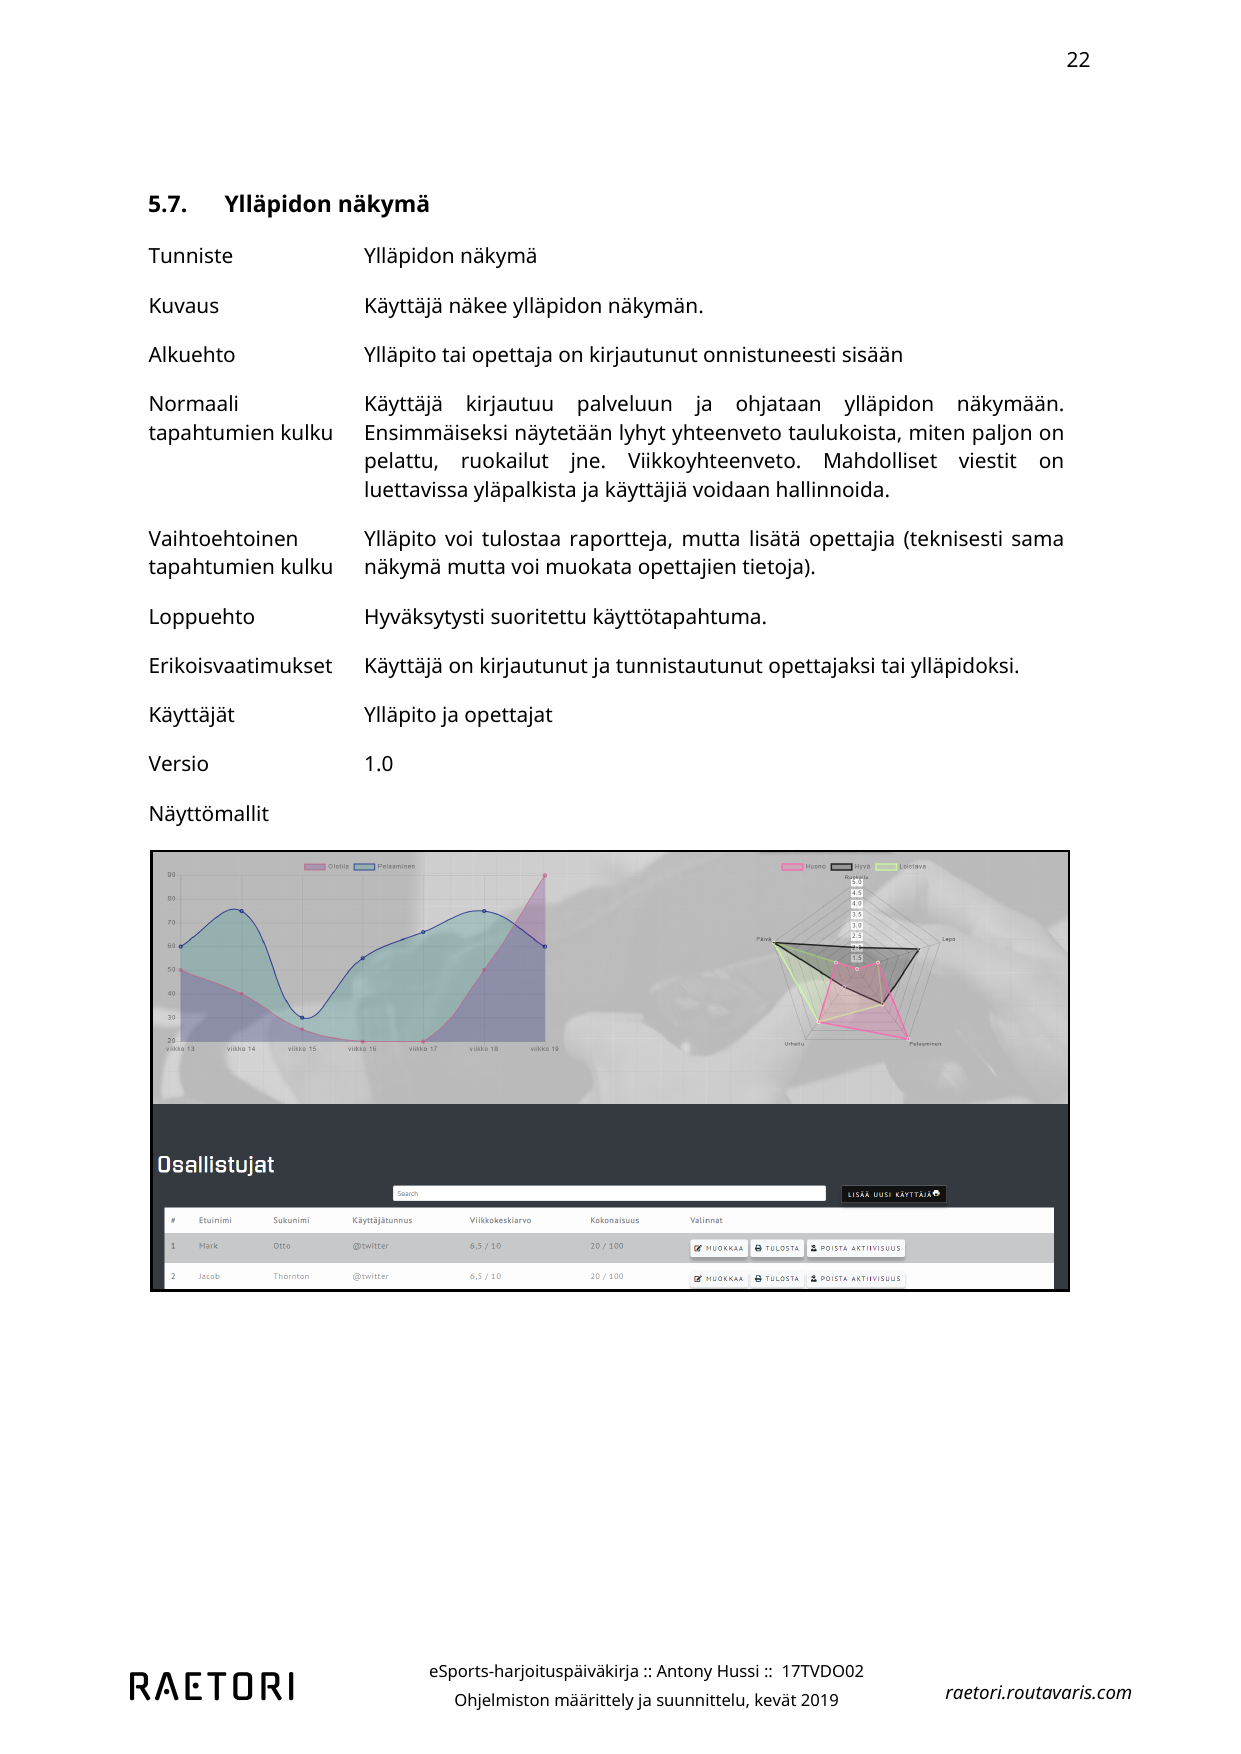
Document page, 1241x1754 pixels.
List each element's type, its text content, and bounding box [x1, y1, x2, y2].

table_cell Normaali tapahtumien kulku [138, 379, 353, 514]
picture [153, 852, 1068, 1289]
table_cell [354, 789, 1075, 838]
table_cell Vaihtoehtoinen tapahtumien kulku [138, 514, 353, 591]
table_cell [138, 838, 1075, 1304]
table_cell 1.0 [354, 739, 1075, 788]
table_cell Alkuehto [138, 330, 353, 379]
table_header Ylläpidon näkymä [354, 231, 1075, 281]
table_cell Loppuehto [138, 591, 353, 641]
table_cell Versio [138, 739, 353, 788]
table_header Tunniste [138, 231, 353, 281]
table_cell Kuvaus [138, 281, 353, 330]
subtitle Ylläpidon näkymä [187, 187, 1090, 219]
table_cell Käyttäjä kirjautuu palveluun ja ohjataan ylläpidon näkymään. Ensimmäiseksi näytetään lyhyt yhteenveto taulukoista, miten paljon on pelattu, ruokailut jne. Viikkoyhteenveto. Mahdolliset viestit on luettavissa yläpalkista ja käyttäjiä voidaan hallinnoida. [354, 379, 1075, 514]
table_cell Ylläpito ja opettajat [354, 690, 1075, 739]
table_cell Ylläpito voi tulostaa raportteja, mutta lisätä opettajia (teknisesti sama näkymä mutta voi muokata opettajien tietoja). [354, 514, 1075, 591]
table_cell Erikoisvaatimukset [138, 641, 353, 690]
table_cell Käyttäjät [138, 690, 353, 739]
table_cell Hyväksytysti suoritettu käyttötapahtuma. [354, 591, 1075, 641]
picture [121, 1665, 303, 1707]
table_cell Näyttömallit [138, 789, 353, 838]
table_cell Ylläpito tai opettaja on kirjautunut onnistuneesti sisään [354, 330, 1075, 379]
table_cell Käyttäjä on kirjautunut ja tunnistautunut opettajaksi tai ylläpidoksi. [354, 641, 1075, 690]
table_cell Käyttäjä näkee ylläpidon näkymän. [354, 281, 1075, 330]
